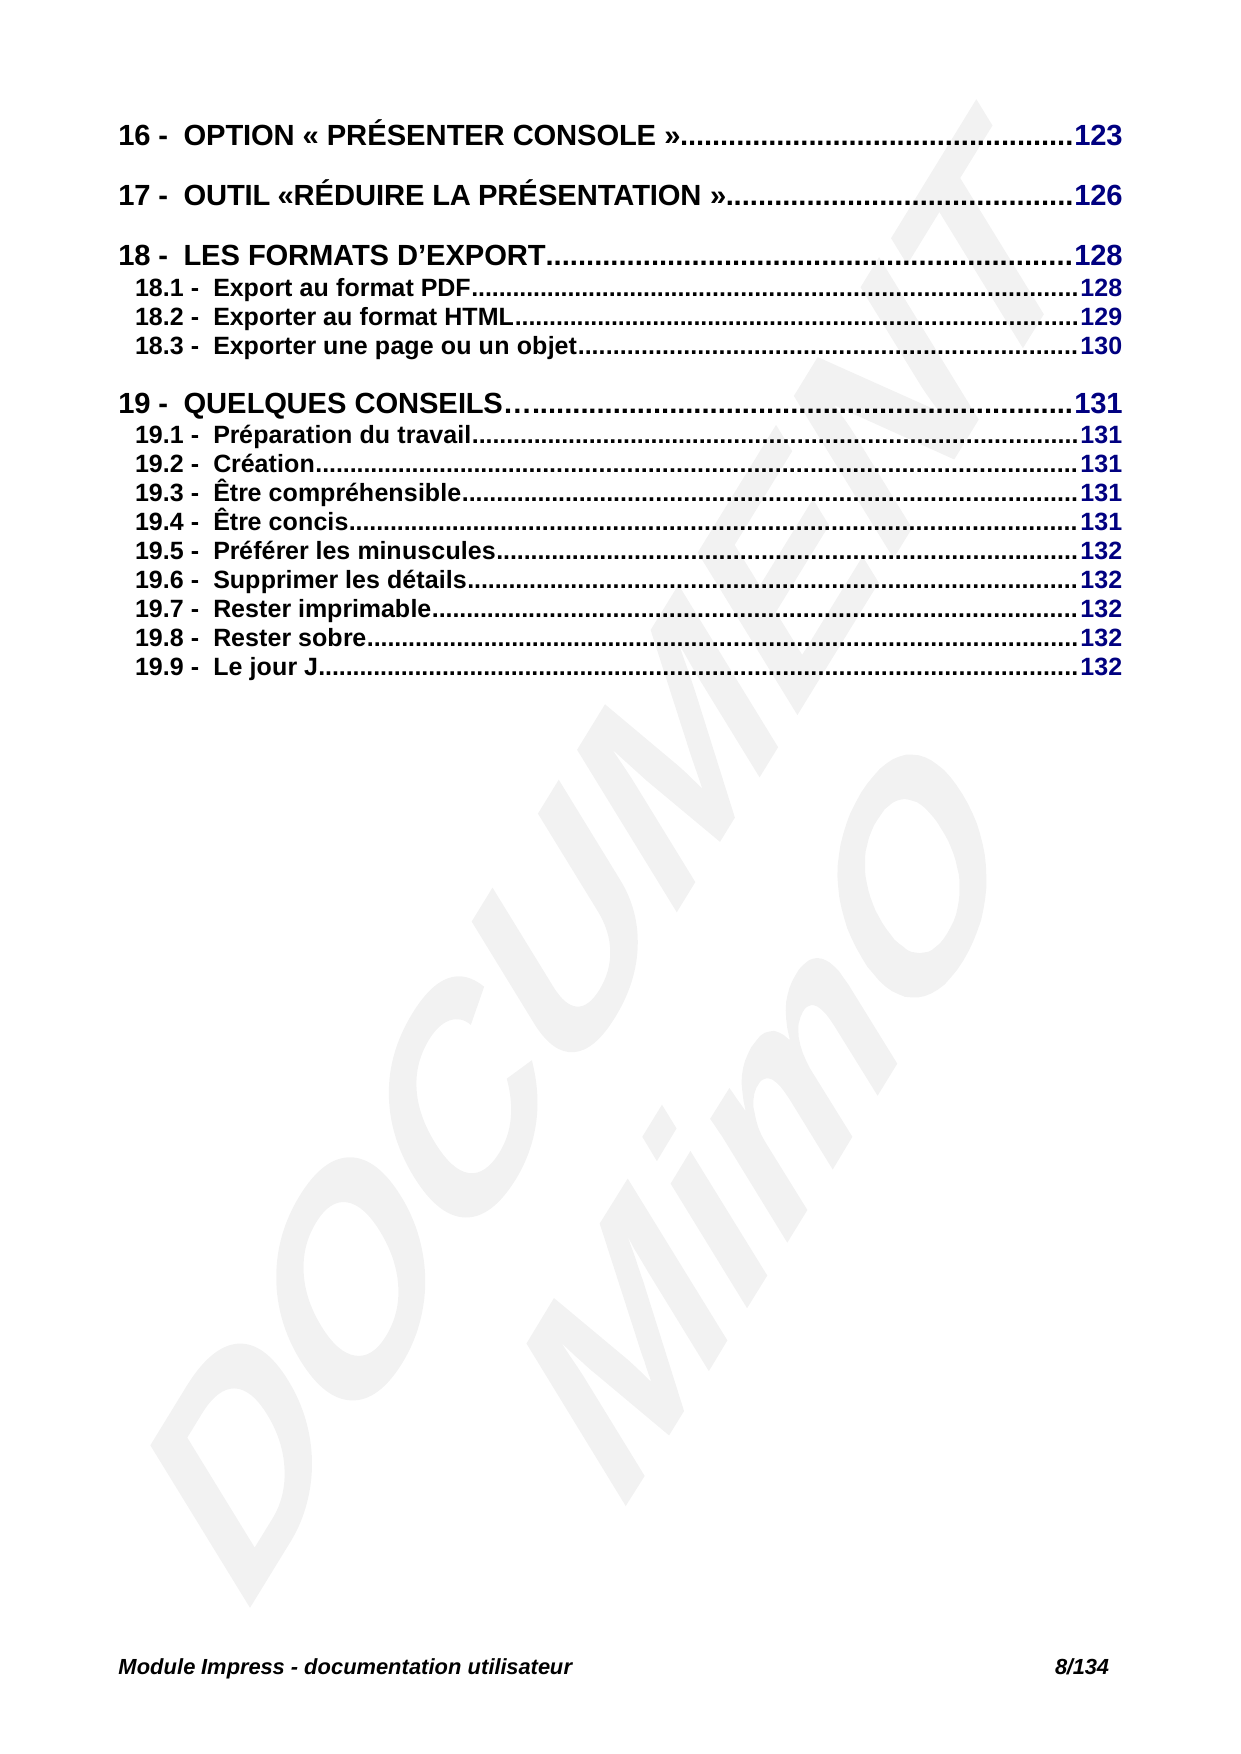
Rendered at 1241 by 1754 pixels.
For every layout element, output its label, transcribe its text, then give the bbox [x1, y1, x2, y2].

text 19.3 - Être compréhensible 131 [135, 478, 1122, 507]
text 18.1 - Export au format PDF 128 [135, 272, 1122, 301]
text 19.1 - Préparation du travail 131 [135, 420, 1122, 449]
text 18.3 - Exporter une page ou un objet 130 [135, 331, 1122, 359]
text 18.2 - Exporter au format HTML 129 [135, 301, 1122, 331]
text 19.2 - Création 131 [135, 449, 1122, 478]
text 19.4 - Être concis 131 [135, 507, 1122, 536]
text 18 - Les formats d’export 128 [118, 238, 1122, 272]
text 16 - OPTION « Présenter console » 123 [118, 118, 1122, 152]
text 19.8 - Rester sobre 132 [135, 623, 1122, 652]
text 19.6 - Supprimer les détails 132 [135, 565, 1122, 594]
text 19.9 - Le jour J 132 [135, 652, 1122, 681]
text 19 - Quelques conseils… 131 [118, 386, 1122, 419]
text 17 - OUtil «Réduire la présentation » 126 [118, 178, 1122, 212]
text 19.5 - Préférer les minuscules 132 [135, 536, 1122, 565]
text 19.7 - Rester imprimable 132 [135, 594, 1122, 623]
